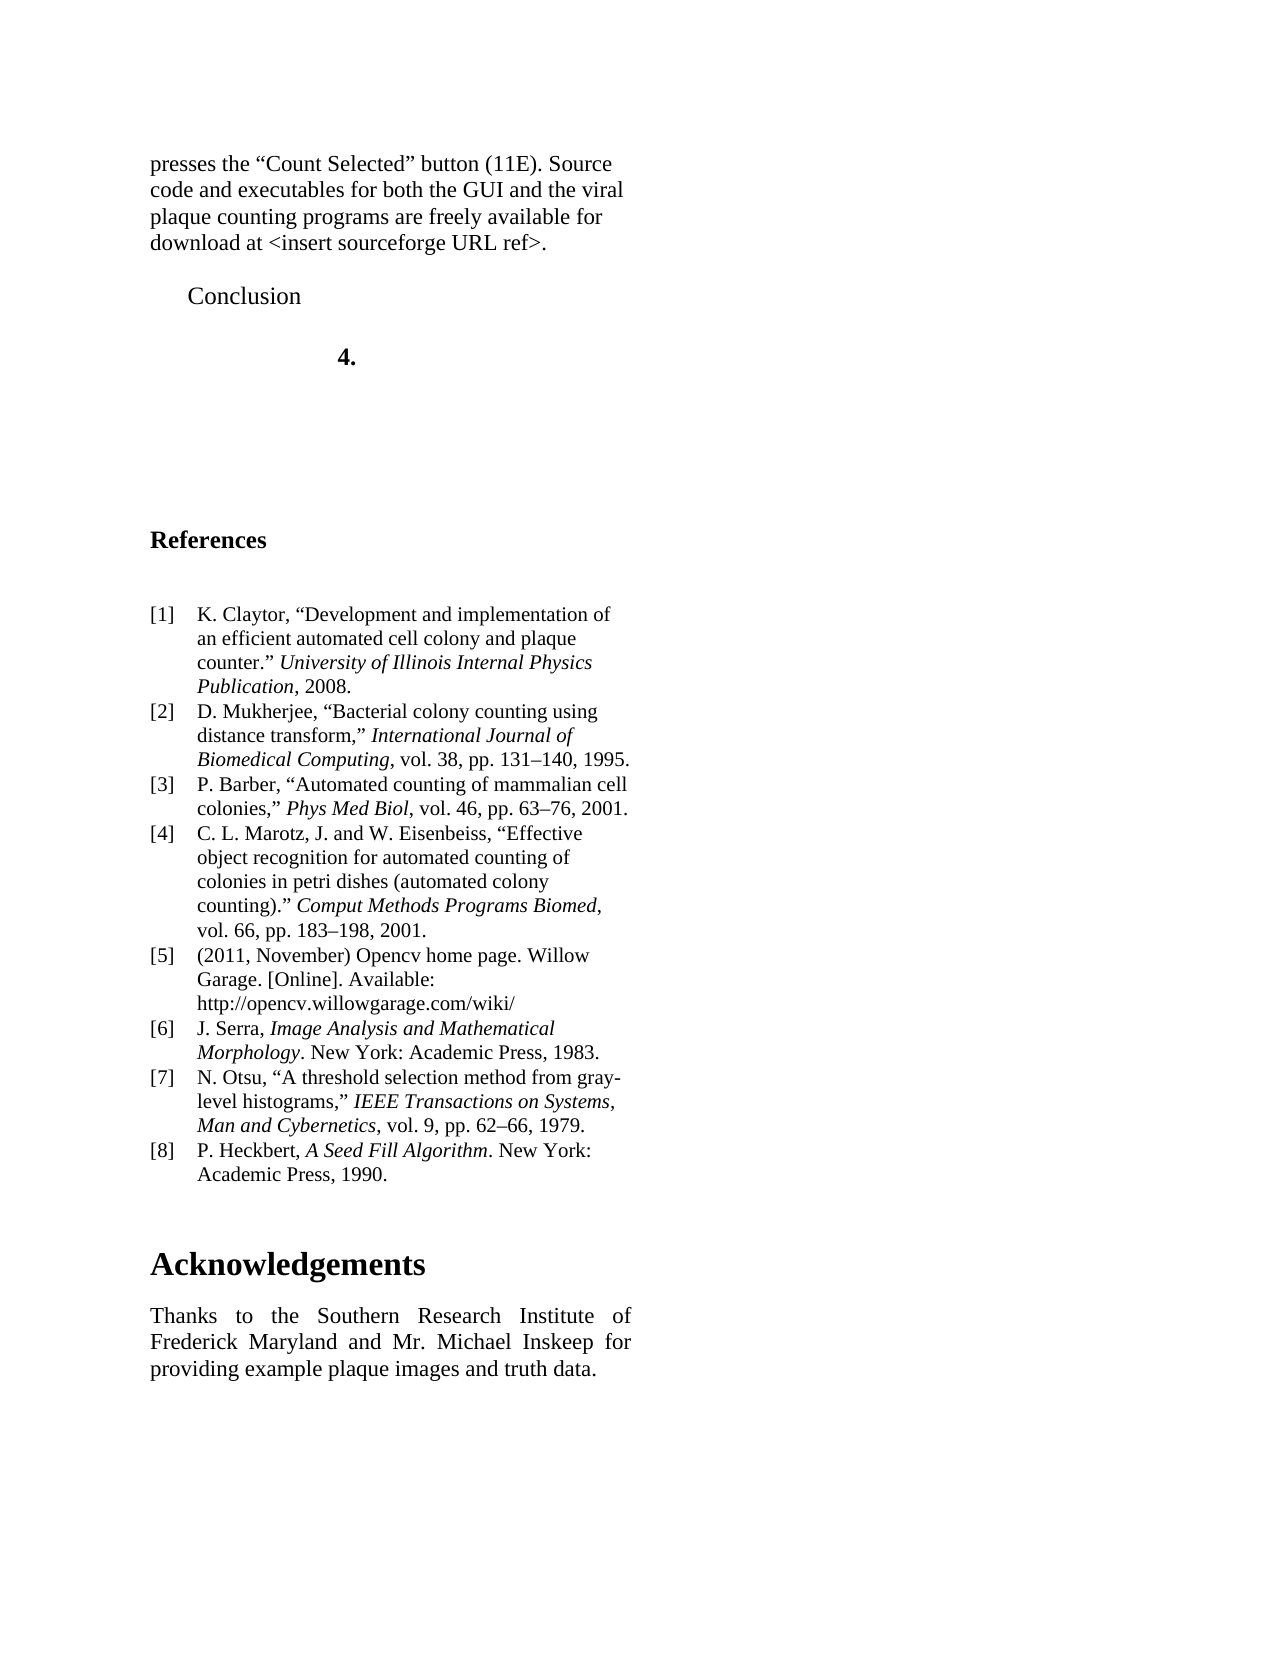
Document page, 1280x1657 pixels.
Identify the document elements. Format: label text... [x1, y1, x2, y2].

text [5] (2011, November) Opencv home page. Willow Garage. [Online]. Available: http://opencv.willowgarage.com/wiki/ [150, 943, 632, 1015]
text [8] P. Heckbert, A Seed Fill Algorithm. New York: Academic Press, 1990. [150, 1138, 632, 1186]
text [3] P. Barber, “Automated counting of mammalian cell colonies,” Phys Med Biol, vol. 46, pp. 63–76, 2001. [150, 772, 632, 820]
text [6] J. Serra, Image Analysis and Mathematical Morphology. New York: Academic Press, 1983. [150, 1016, 632, 1064]
text Thanks to the Southern Research Institute of Frederick Maryland and Mr. Michael Inskeep for providing example plaque images and truth data. [150, 1302, 632, 1381]
text [4] C. L. Marotz, J. and W. Eisenbeiss, “Effective object recognition for automated counting of colonies in petri dishes (automated colony counting).” Comput Methods Programs Biomed, vol. 66, pp. 183–198, 2001. [150, 821, 632, 942]
text presses the “Count Selected” button (11E). Source code and executables for both the GUI and the viral plaque counting programs are freely available for download at <insert sourceforge URL ref>. [150, 150, 632, 255]
text [2] D. Mukherjee, “Bacterial colony counting using distance transform,” International Journal of Biomedical Computing, vol. 38, pp. 131–140, 1995. [150, 699, 632, 771]
subtitle Acknowledgements [150, 1244, 632, 1282]
text [7] N. Otsu, “A threshold selection method from gray-level histograms,” IEEE Transactions on Systems, Man and Cybernetics, vol. 9, pp. 62–66, 1979. [150, 1065, 632, 1137]
text Conclusion [150, 281, 632, 310]
text [1] K. Claytor, “Development and implementation of an efficient automated cell colony and plaque counter.” University of Illinois Internal Physics Publication, 2008. [150, 602, 632, 698]
subtitle References [150, 526, 632, 554]
